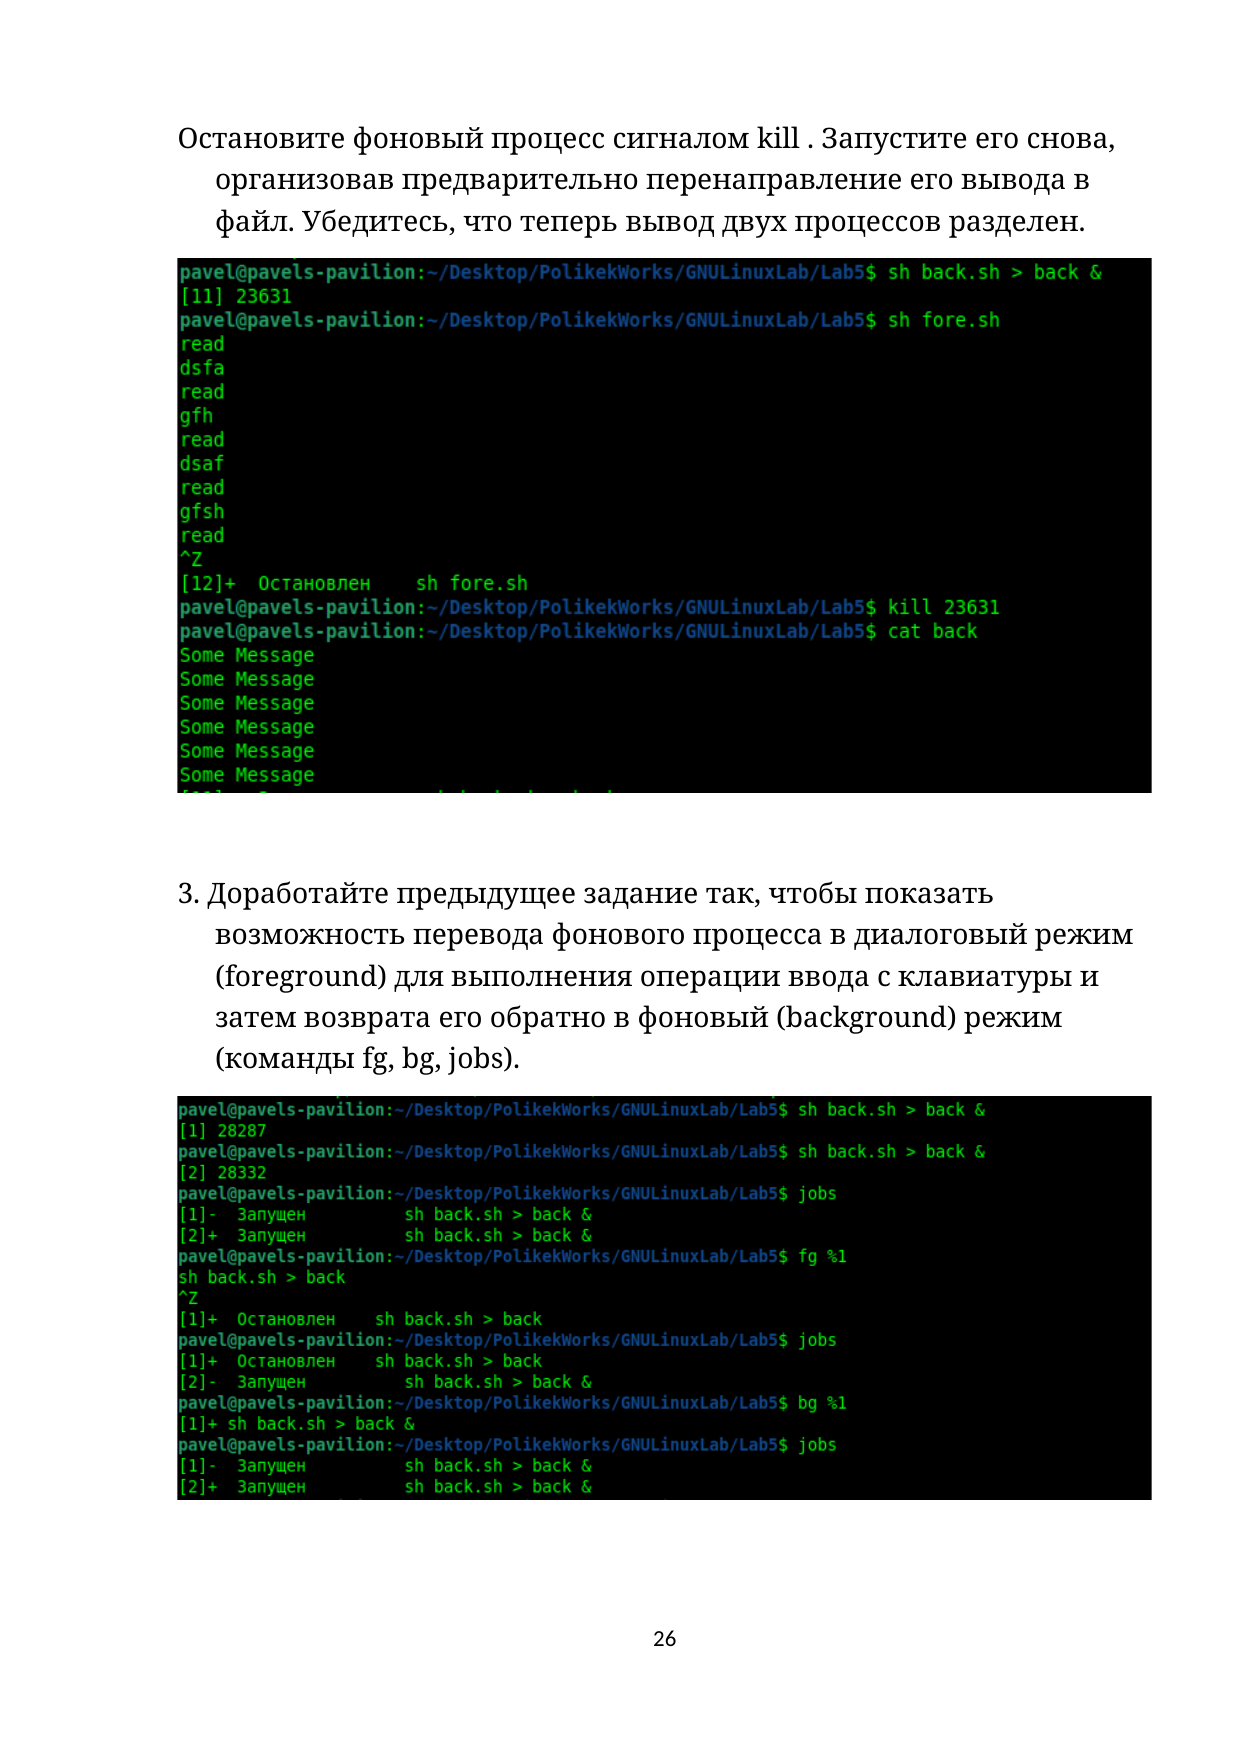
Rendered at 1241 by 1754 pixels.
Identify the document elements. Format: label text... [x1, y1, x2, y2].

picture [177, 258, 1152, 793]
picture [177, 1096, 1152, 1500]
text 3. Доработайте предыдущее задание так, чтобы показать возможность перевода фонового процесса в диалоговый режим (foreground) для выполнения операции ввода с клавиатуры и затем возврата его обратно в фоновый (background) режим (команды fg, bg, jobs). [177, 873, 1152, 1077]
text Остановите фоновый процесс сигналом kill . Запустите его снова, организовав предварительно перенаправление его вывода в файл. Убедитесь, что теперь вывод двух процессов разделен. [177, 118, 1152, 239]
